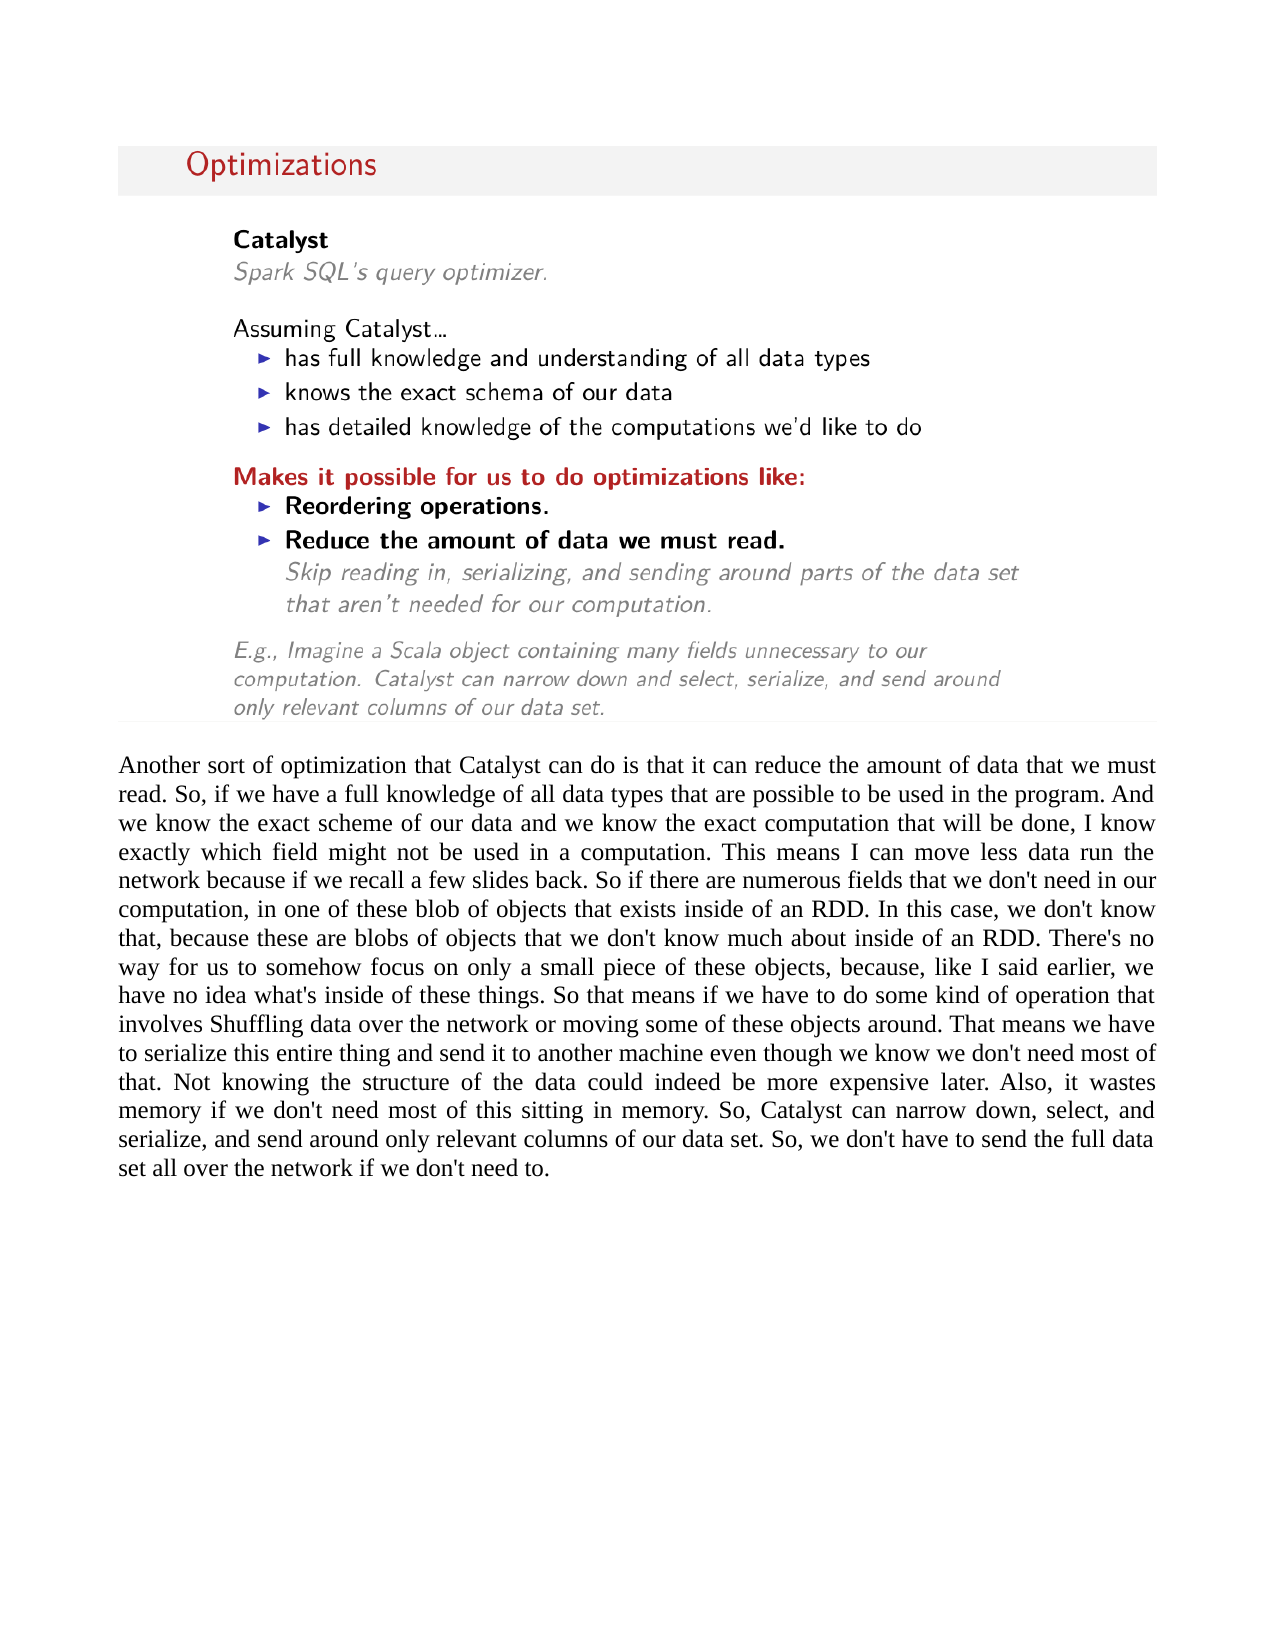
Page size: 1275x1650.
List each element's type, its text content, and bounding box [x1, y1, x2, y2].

picture [118, 146, 1157, 722]
text Another sort of optimization that Catalyst can do is that it can reduce the amount of data that we must read. So, if we have a full knowledge of all data types that are possible to be used in the program. And we know the exact scheme of our data and we know the exact computation that will be done, I know exactly which field might not be used in a computation. This means I can move less data run the network because if we recall a few slides back. So if there are numerous fields that we don't need in our computation, in one of these blob of objects that exists inside of an RDD. In this case, we don't know that, because these are blobs of objects that we don't know much about inside of an RDD. There's no way for us to somehow focus on only a small piece of these objects, because, like I said earlier, we have no idea what's inside of these things. So that means if we have to do some kind of operation that involves Shuffling data over the network or moving some of these objects around. That means we have to serialize this entire thing and send it to another machine even though we know we don't need most of that. Not knowing the structure of the data could indeed be more expensive later. Also, it wastes memory if we don't need most of this sitting in memory. So, Catalyst can narrow down, select, and serialize, and send around only relevant columns of our data set. So, we don't have to send the full data set all over the network if we don't need to. [118, 750, 1157, 1182]
